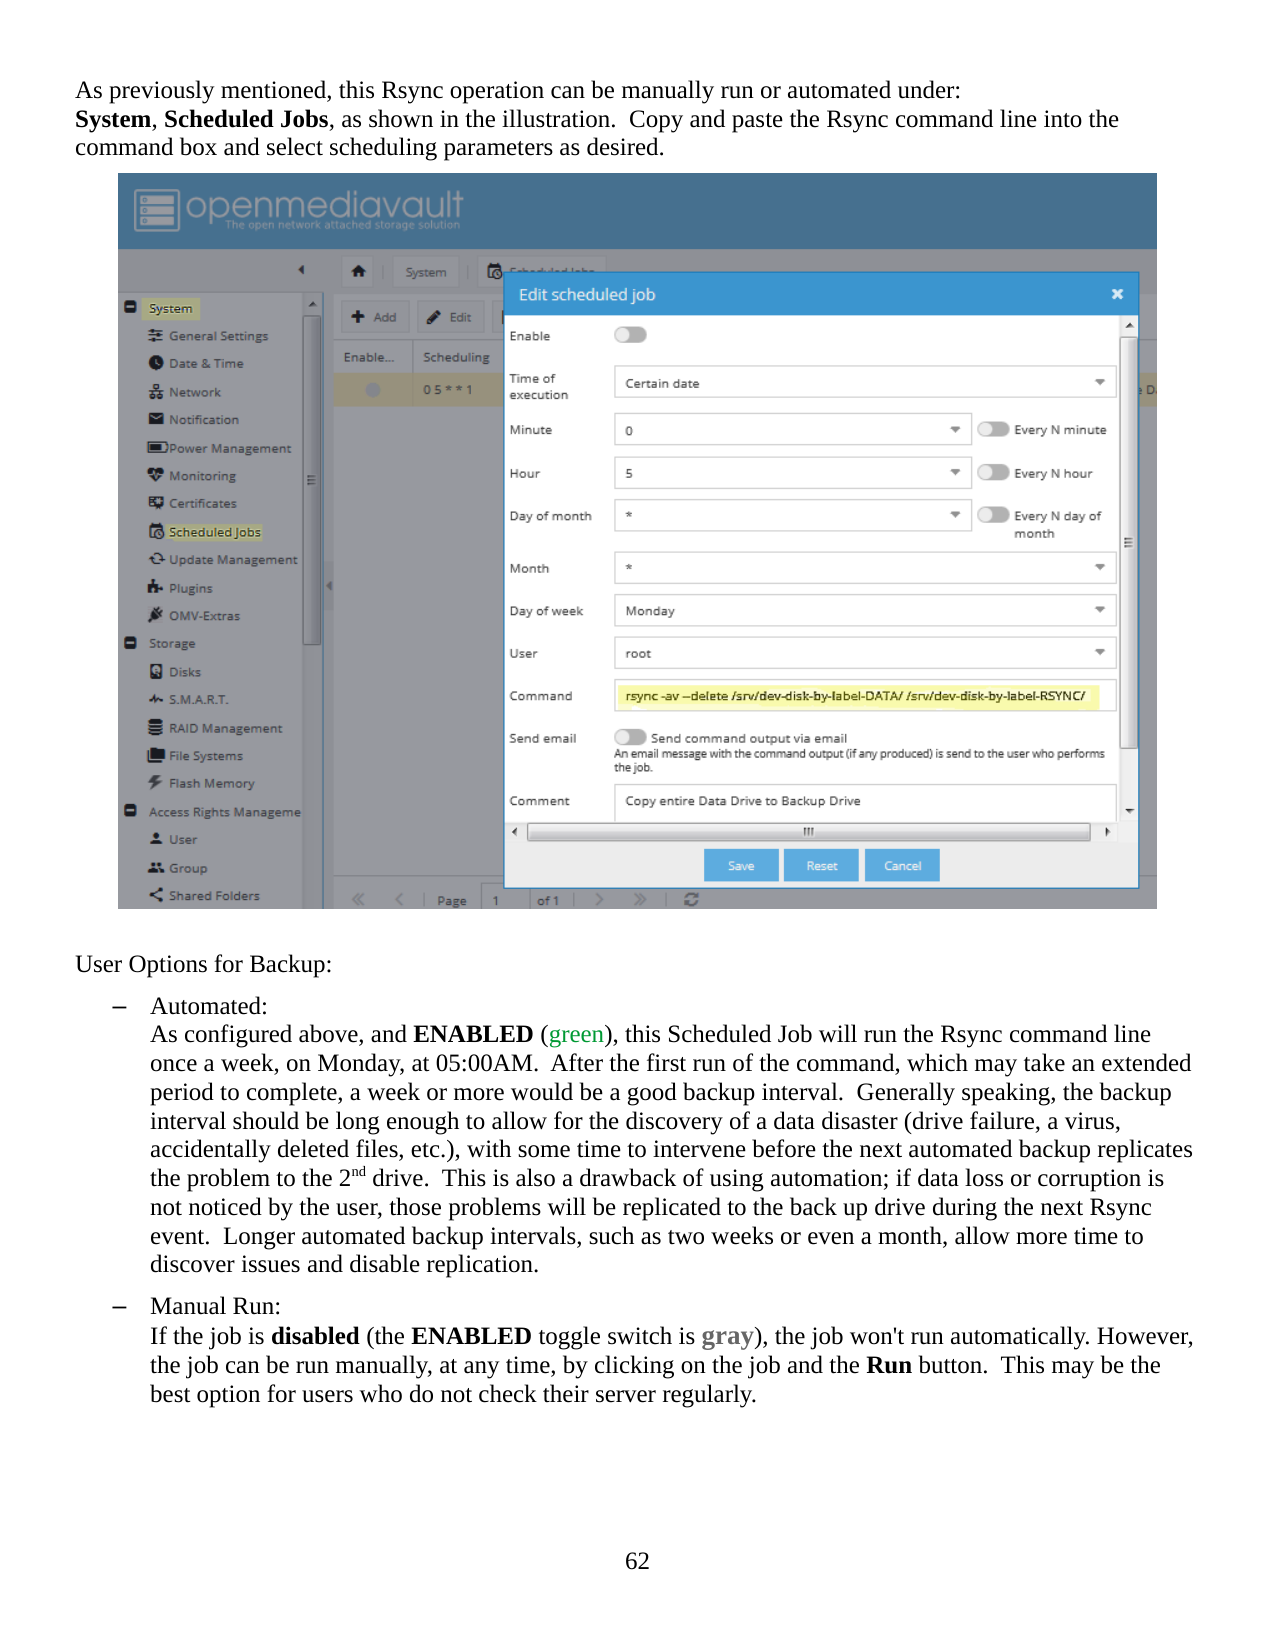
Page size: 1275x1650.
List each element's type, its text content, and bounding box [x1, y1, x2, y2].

list Manual Run: If the job is disabled (the ENABLED toggle switch is gray), the job won't run automatically. However, the job can be run manually, at any time, by clicking on the job and the Run button. This may be the best option for users who do not check their server regularly. [112, 1291, 1200, 1408]
text As previously mentioned, this Rsync operation can be manually run or automated under: System, Scheduled Jobs, as shown in the illustration. Copy and paste the Rsync command line into the command box and select scheduling parameters as desired. [75, 75, 1200, 161]
picture [118, 173, 1157, 909]
text User Options for Backup: [75, 949, 1200, 978]
list Automated: As configured above, and ENABLED (green), this Scheduled Job will run the Rsync command line once a week, on Monday, at 05:00AM. After the first run of the command, which may take an extended period to complete, a week or more would be a good backup interval. Generally speaking, the backup interval should be long enough to allow for the discovery of a data disaster (drive failure, a virus, accidentally deleted files, etc.), with some time to intervene before the next automated backup replicates the problem to the 2nd drive. This is also a drawback of using automation; if data loss or corruption is not noticed by the user, those problems will be replicated to the back up drive during the next Rsync event. Longer automated backup intervals, such as two weeks or even a month, allow more time to discover issues and disable replication. [112, 991, 1200, 1278]
